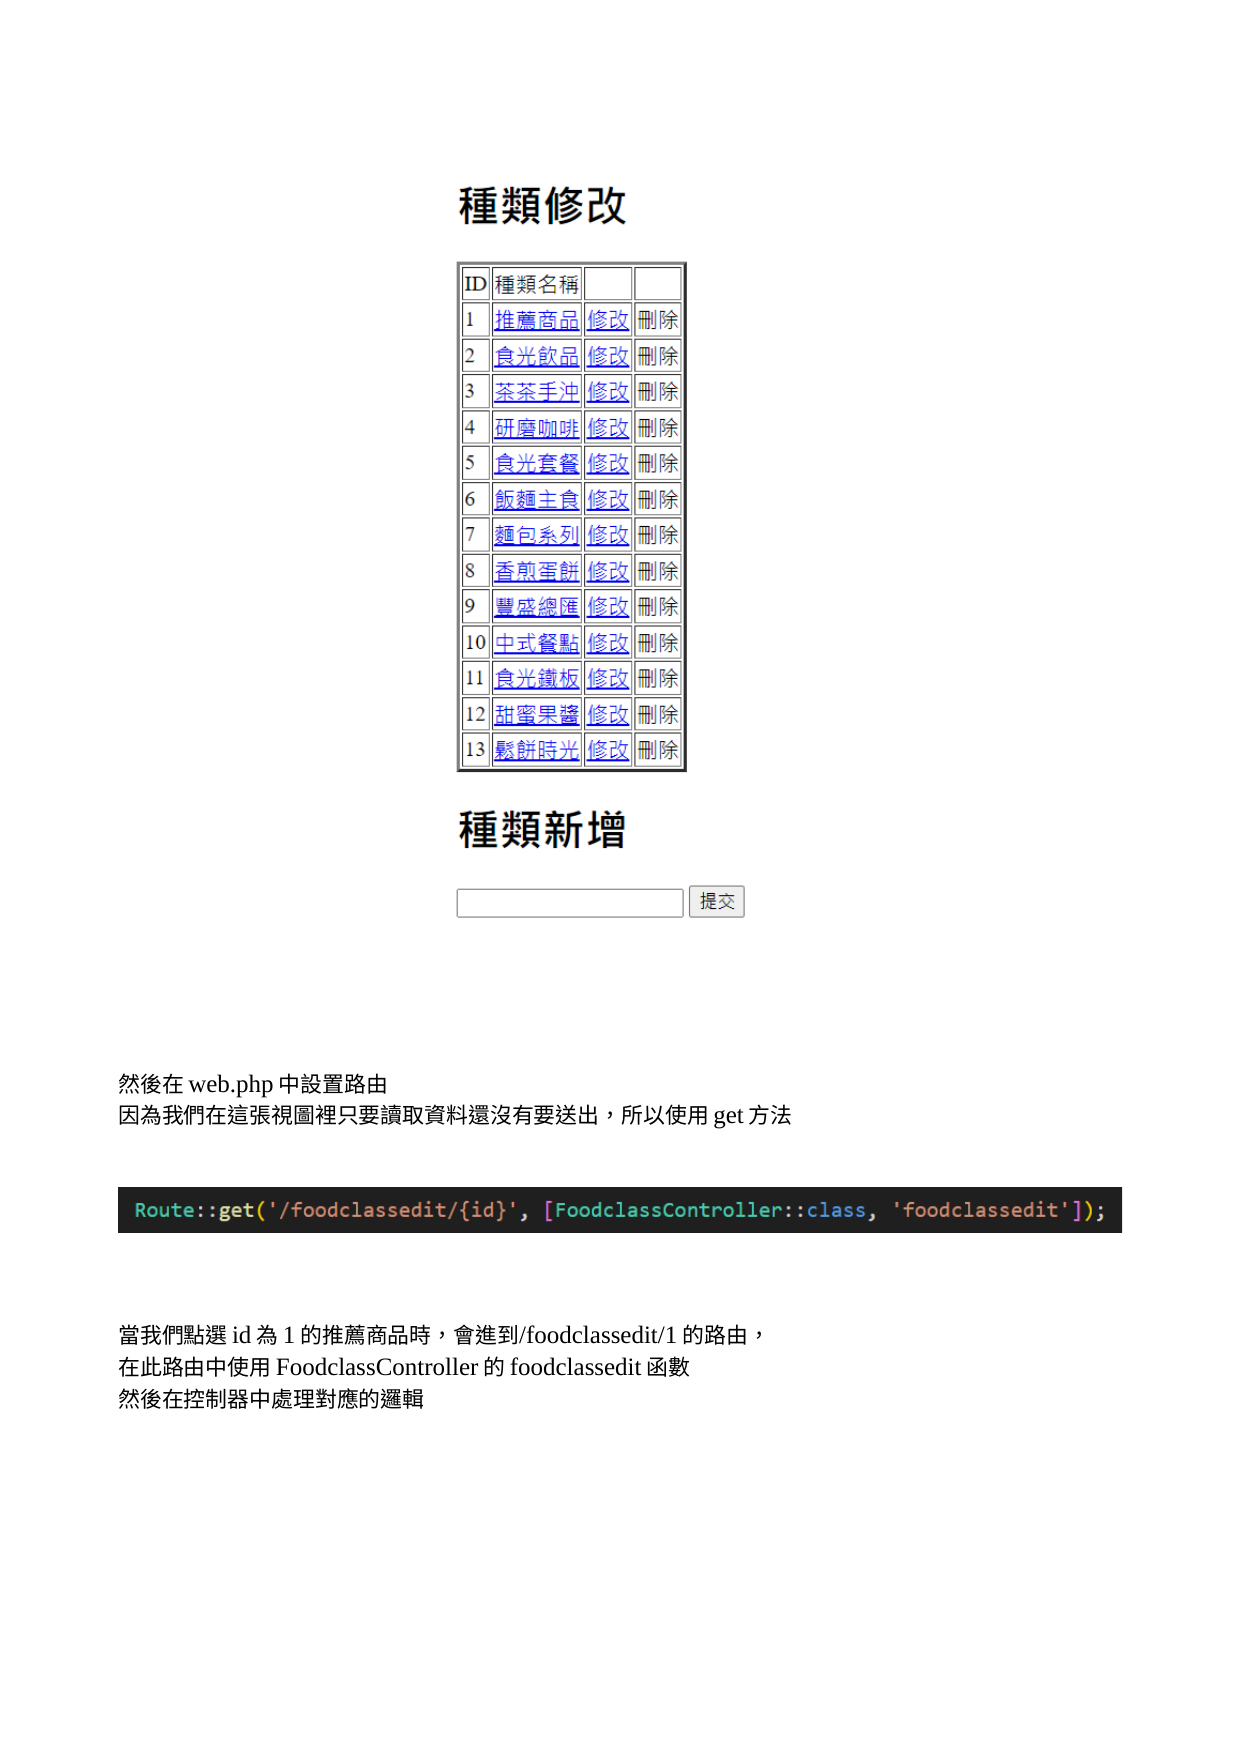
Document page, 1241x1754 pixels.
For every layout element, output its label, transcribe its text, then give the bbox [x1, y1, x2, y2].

text 然後在web.php中設置路由 [118, 1067, 1122, 1098]
text 當我們點選id為1的推薦商品時，會進到/foodclassedit/1的路由， [118, 1318, 1122, 1350]
text 然後在控制器中處理對應的邏輯 [118, 1382, 1122, 1413]
picture [118, 1187, 1123, 1233]
text 因為我們在這張視圖裡只要讀取資料還沒有要送出，所以使用get方法 [118, 1098, 1122, 1130]
picture [446, 175, 795, 923]
text 在此路由中使用FoodclassController的foodclassedit函數 [118, 1350, 1122, 1382]
